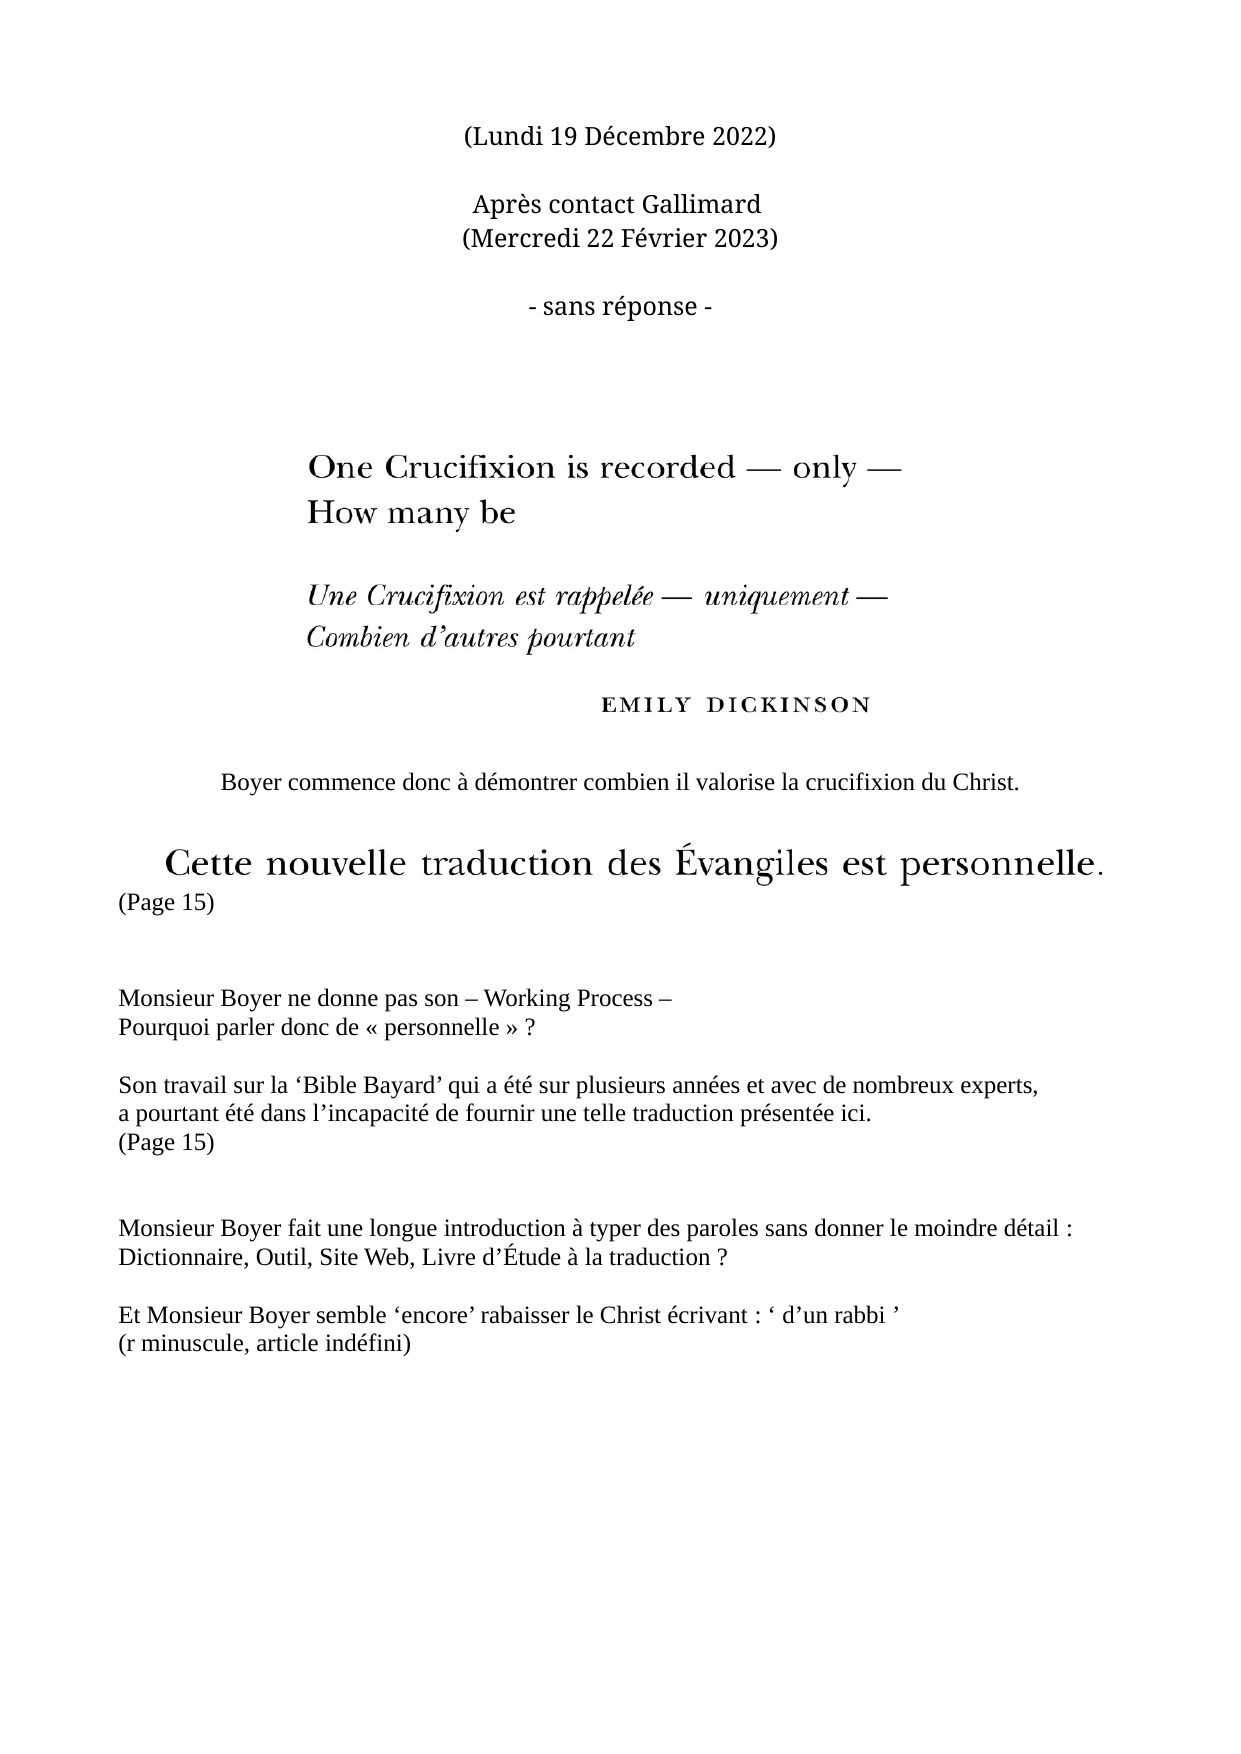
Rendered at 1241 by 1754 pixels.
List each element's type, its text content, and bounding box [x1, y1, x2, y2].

text Monsieur Boyer fait une longue introduction à typer des paroles sans donner le moindre détail : [118, 1213, 1122, 1242]
text Monsieur Boyer ne donne pas son – Working Process – [118, 983, 1122, 1012]
text Dictionnaire, Outil, Site Web, Livre d’Étude à la traduction ? [118, 1242, 1122, 1271]
text Après contact Gallimard [118, 186, 1122, 220]
text Et Monsieur Boyer semble ‘encore’ rabaisser le Christ écrivant : ‘ d’un rabbi ’ [118, 1300, 1122, 1328]
picture [276, 442, 965, 733]
text a pourtant été dans l’incapacité de fournir une telle traduction présentée ici. [118, 1098, 1122, 1127]
text Boyer commence donc à démontrer combien il valorise la crucifixion du Christ. [118, 767, 1122, 796]
text (r minuscule, article indéfini) [118, 1328, 1122, 1357]
text Son travail sur la ‘Bible Bayard’ qui a été sur plusieurs années et avec de nombreux experts, [118, 1070, 1122, 1098]
text (Page 15) [118, 887, 1122, 915]
text (Lundi 19 Décembre 2022) [118, 118, 1122, 152]
picture [118, 829, 1123, 887]
text (Mercredi 22 Février 2023) [118, 220, 1122, 254]
text (Page 15) [118, 1127, 1122, 1156]
text - sans réponse - [118, 288, 1122, 322]
text Pourquoi parler donc de « personnelle » ? [118, 1012, 1122, 1041]
